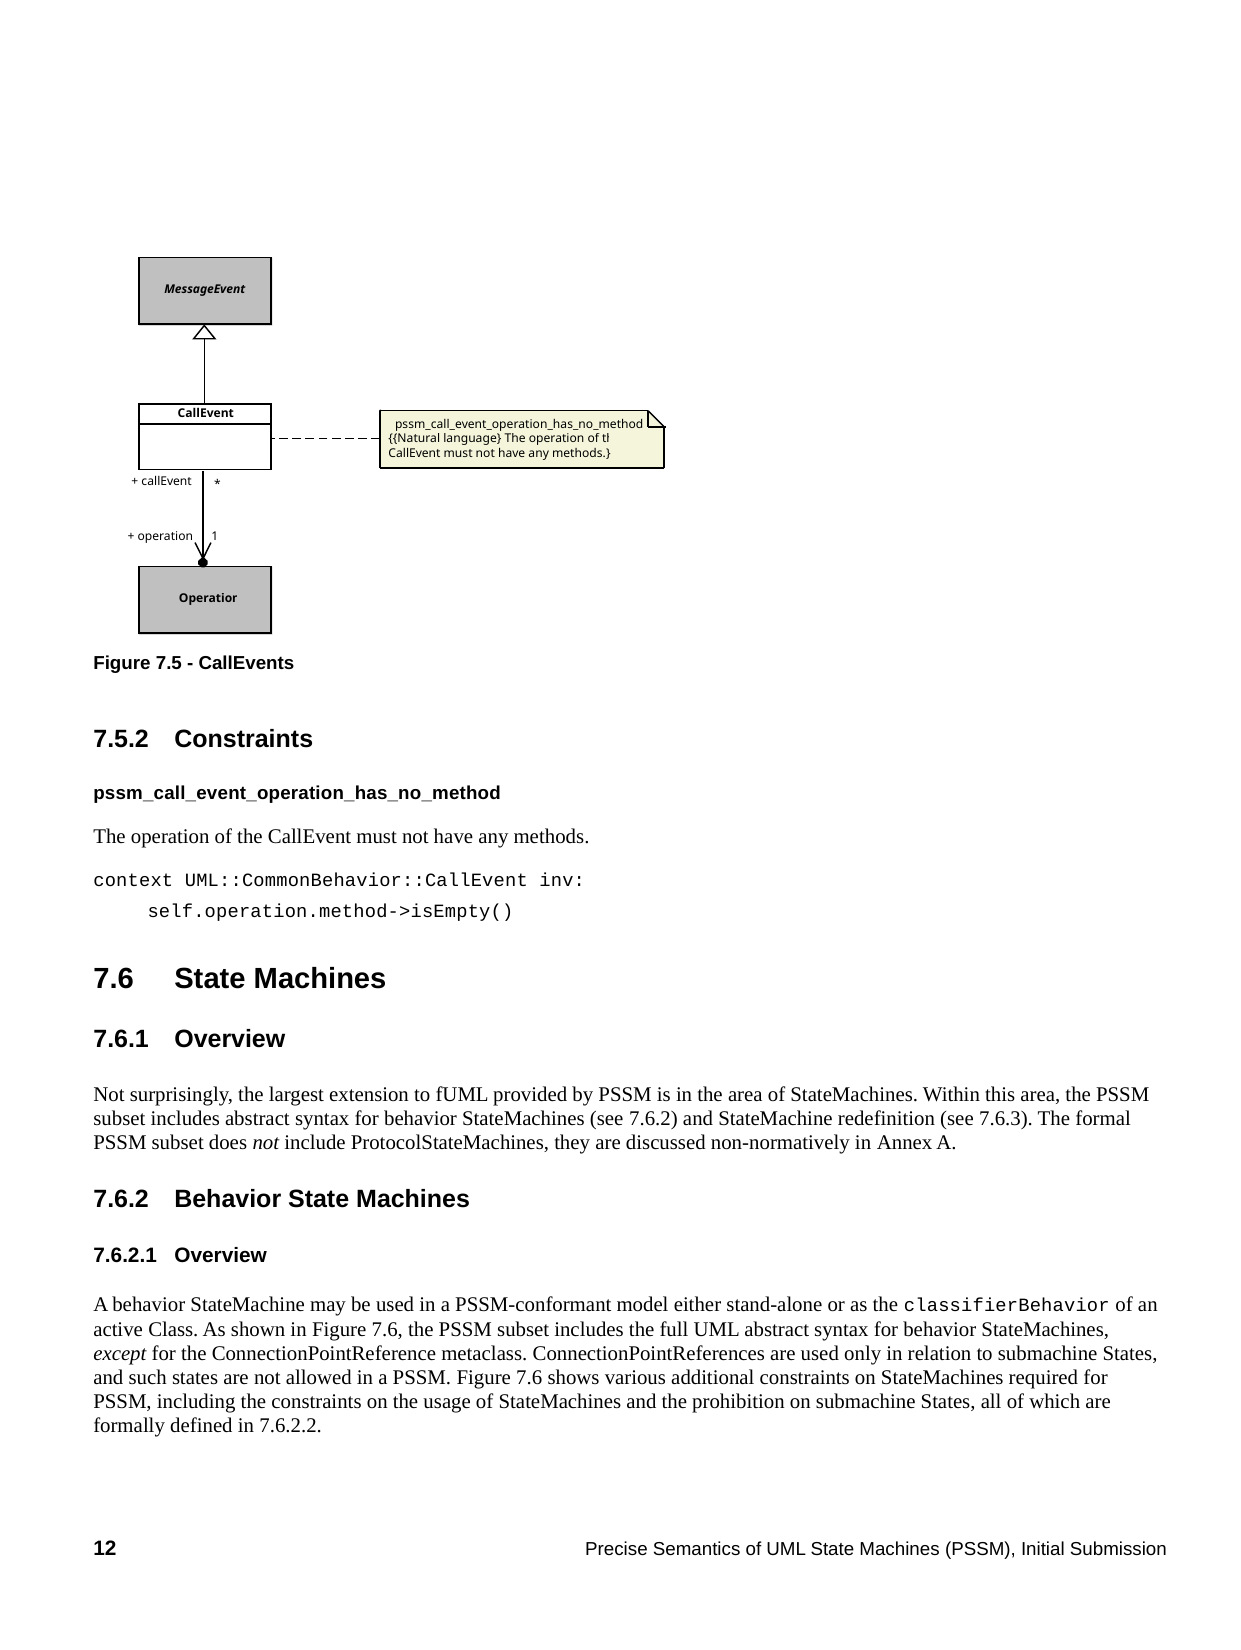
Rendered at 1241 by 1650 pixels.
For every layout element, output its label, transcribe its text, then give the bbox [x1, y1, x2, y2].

text The operation of the CallEvent must not have any methods. [93, 824, 1164, 848]
subtitle Constraints [93, 723, 1164, 752]
subtitle Behavior State Machines [93, 1183, 1164, 1212]
text A behavior StateMachine may be used in a PSSM-conformant model either stand-alone or as the classifierBehavior of an active Class. As shown in Figure 7.6, the PSSM subset includes the full UML abstract syntax for behavior StateMachines, except for the ConnectionPointReference metaclass. ConnectionPointReferences are used only in relation to submachine States, and such states are not allowed in a PSSM. Figure 7.6 shows various additional constraints on StateMachines required for PSSM, including the constraints on the usage of StateMachines and the prohibition on submachine States, all of which are formally defined in 7.6.2.2. [93, 1292, 1164, 1437]
text Not surprisingly, the largest extension to fUML provided by PSSM is in the area of StateMachines. Within this area, the PSSM subset includes abstract syntax for behavior StateMachines (see 7.6.2) and StateMachine redefinition (see 7.6.3). The formal PSSM subset does not include ProtocolStateMachines, they are discussed non-normatively in Annex A. [93, 1082, 1164, 1154]
text self.operation.method->isEmpty() [93, 901, 1164, 923]
text Figure 7.5 - CallEvents [93, 243, 679, 673]
subtitle pssm_call_event_operation_has_no_method [93, 782, 1164, 803]
subtitle Overview [93, 1023, 1164, 1053]
subtitle Overview [93, 1242, 1164, 1267]
text context UML::CommonBehavior::CallEvent inv: [93, 869, 1164, 892]
subtitle State Machines [93, 959, 1164, 994]
